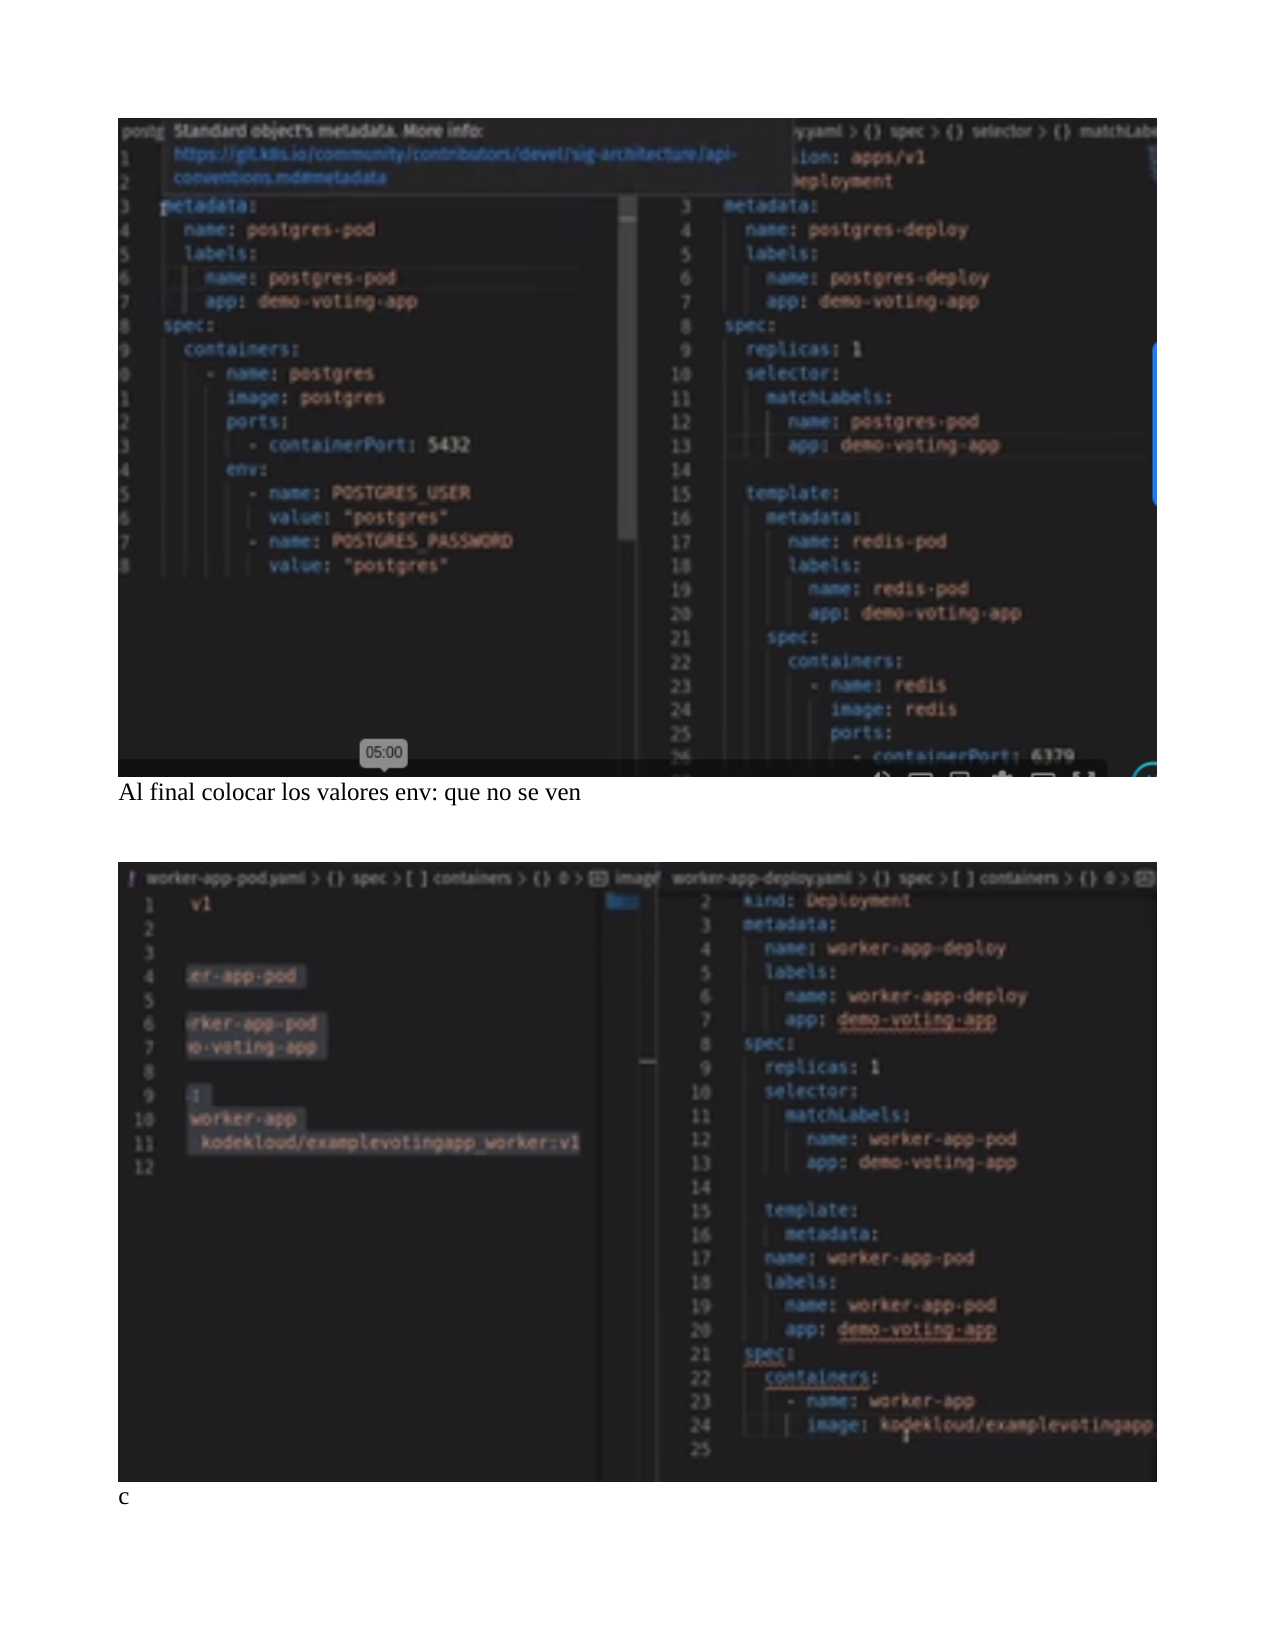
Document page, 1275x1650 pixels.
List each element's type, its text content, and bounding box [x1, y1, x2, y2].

picture [118, 862, 1157, 1482]
text Al final colocar los valores env: que no se ven [118, 777, 1157, 805]
text c [118, 1482, 1157, 1510]
picture [118, 118, 1157, 777]
